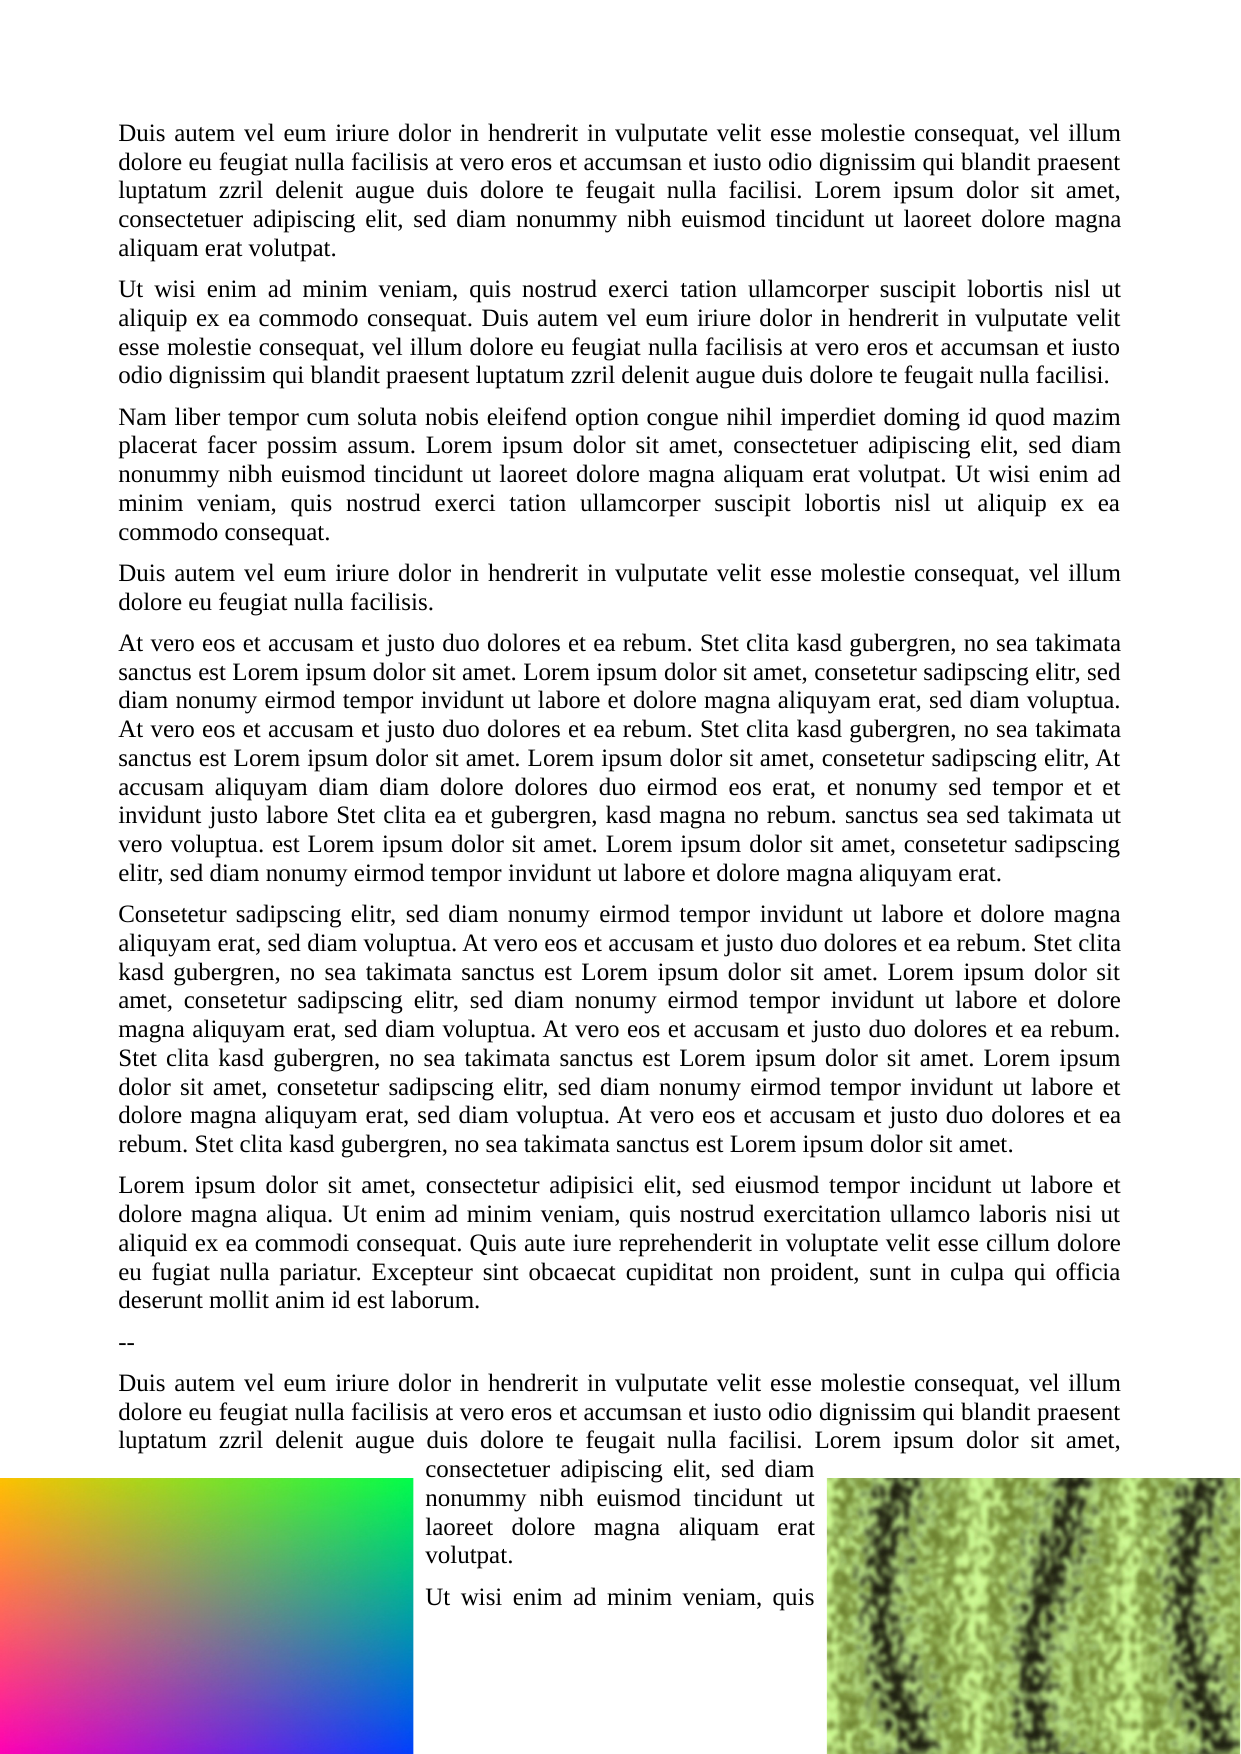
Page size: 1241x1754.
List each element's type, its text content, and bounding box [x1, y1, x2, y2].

text Nam liber tempor cum soluta nobis eleifend option congue nihil imperdiet doming id quod mazim placerat facer possim assum. Lorem ipsum dolor sit amet, consectetuer adipiscing elit, sed diam nonummy nibh euismod tincidunt ut laoreet dolore magna aliquam erat volutpat. Ut wisi enim ad minim veniam, quis nostrud exerci tation ullamcorper suscipit lobortis nisl ut aliquip ex ea commodo consequat. [118, 402, 1122, 546]
text Ut wisi enim ad minim veniam, quis nostrud exerci tation ullamcorper suscipit lobortis nisl ut aliquip ex ea commodo consequat. Duis autem vel eum iriure dolor in hendrerit in vulputate velit esse molestie consequat, vel illum dolore eu feugiat nulla facilisis at vero eros et accumsan et iusto odio dignissim qui blandit praesent luptatum zzril delenit augue duis dolore te feugait nulla facilisi. [118, 274, 1122, 389]
picture [0, 1478, 414, 1754]
text Lorem ipsum dolor sit amet, consectetur adipisici elit, sed eiusmod tempor incidunt ut labore et dolore magna aliqua. Ut enim ad minim veniam, quis nostrud exercitation ullamco laboris nisi ut aliquid ex ea commodi consequat. Quis aute iure reprehenderit in voluptate velit esse cillum dolore eu fugiat nulla pariatur. Excepteur sint obcaecat cupiditat non proident, sunt in culpa qui officia deserunt mollit anim id est laborum. [118, 1171, 1122, 1314]
text Duis autem vel eum iriure dolor in hendrerit in vulputate velit esse molestie consequat, vel illum dolore eu feugiat nulla facilisis at vero eros et accumsan et iusto odio dignissim qui blandit praesent luptatum zzril delenit augue duis dolore te feugait nulla facilisi. Lorem ipsum dolor sit amet, consectetuer adipiscing elit, sed diam nonummy nibh euismod tincidunt ut laoreet dolore magna aliquam erat volutpat. [118, 118, 1122, 262]
text Ut wisi enim ad minim veniam, quis [414, 1582, 826, 1611]
text At vero eos et accusam et justo duo dolores et ea rebum. Stet clita kasd gubergren, no sea takimata sanctus est Lorem ipsum dolor sit amet. Lorem ipsum dolor sit amet, consetetur sadipscing elitr, sed diam nonumy eirmod tempor invidunt ut labore et dolore magna aliquyam erat, sed diam voluptua. At vero eos et accusam et justo duo dolores et ea rebum. Stet clita kasd gubergren, no sea takimata sanctus est Lorem ipsum dolor sit amet. Lorem ipsum dolor sit amet, consetetur sadipscing elitr, At accusam aliquyam diam diam dolore dolores duo eirmod eos erat, et nonumy sed tempor et et invidunt justo labore Stet clita ea et gubergren, kasd magna no rebum. sanctus sea sed takimata ut vero voluptua. est Lorem ipsum dolor sit amet. Lorem ipsum dolor sit amet, consetetur sadipscing elitr, sed diam nonumy eirmod tempor invidunt ut labore et dolore magna aliquyam erat. [118, 628, 1122, 887]
picture [826, 1478, 1241, 1754]
text Duis autem vel eum iriure dolor in hendrerit in vulputate velit esse molestie consequat, vel illum dolore eu feugiat nulla facilisis. [118, 558, 1122, 616]
text Duis autem vel eum iriure dolor in hendrerit in vulputate velit esse molestie consequat, vel illum dolore eu feugiat nulla facilisis at vero eros et accumsan et iusto odio dignissim qui blandit praesent luptatum zzril delenit augue duis dolore te feugait nulla facilisi. Lorem ipsum dolor sit amet, consectetuer adipiscing elit, sed diam nonummy nibh euismod tincidunt ut laoreet dolore magna aliquam erat volutpat. [118, 1368, 1122, 1569]
text Consetetur sadipscing elitr, sed diam nonumy eirmod tempor invidunt ut labore et dolore magna aliquyam erat, sed diam voluptua. At vero eos et accusam et justo duo dolores et ea rebum. Stet clita kasd gubergren, no sea takimata sanctus est Lorem ipsum dolor sit amet. Lorem ipsum dolor sit amet, consetetur sadipscing elitr, sed diam nonumy eirmod tempor invidunt ut labore et dolore magna aliquyam erat, sed diam voluptua. At vero eos et accusam et justo duo dolores et ea rebum. Stet clita kasd gubergren, no sea takimata sanctus est Lorem ipsum dolor sit amet. Lorem ipsum dolor sit amet, consetetur sadipscing elitr, sed diam nonumy eirmod tempor invidunt ut labore et dolore magna aliquyam erat, sed diam voluptua. At vero eos et accusam et justo duo dolores et ea rebum. Stet clita kasd gubergren, no sea takimata sanctus est Lorem ipsum dolor sit amet. [118, 899, 1122, 1158]
text -- [118, 1327, 1122, 1356]
